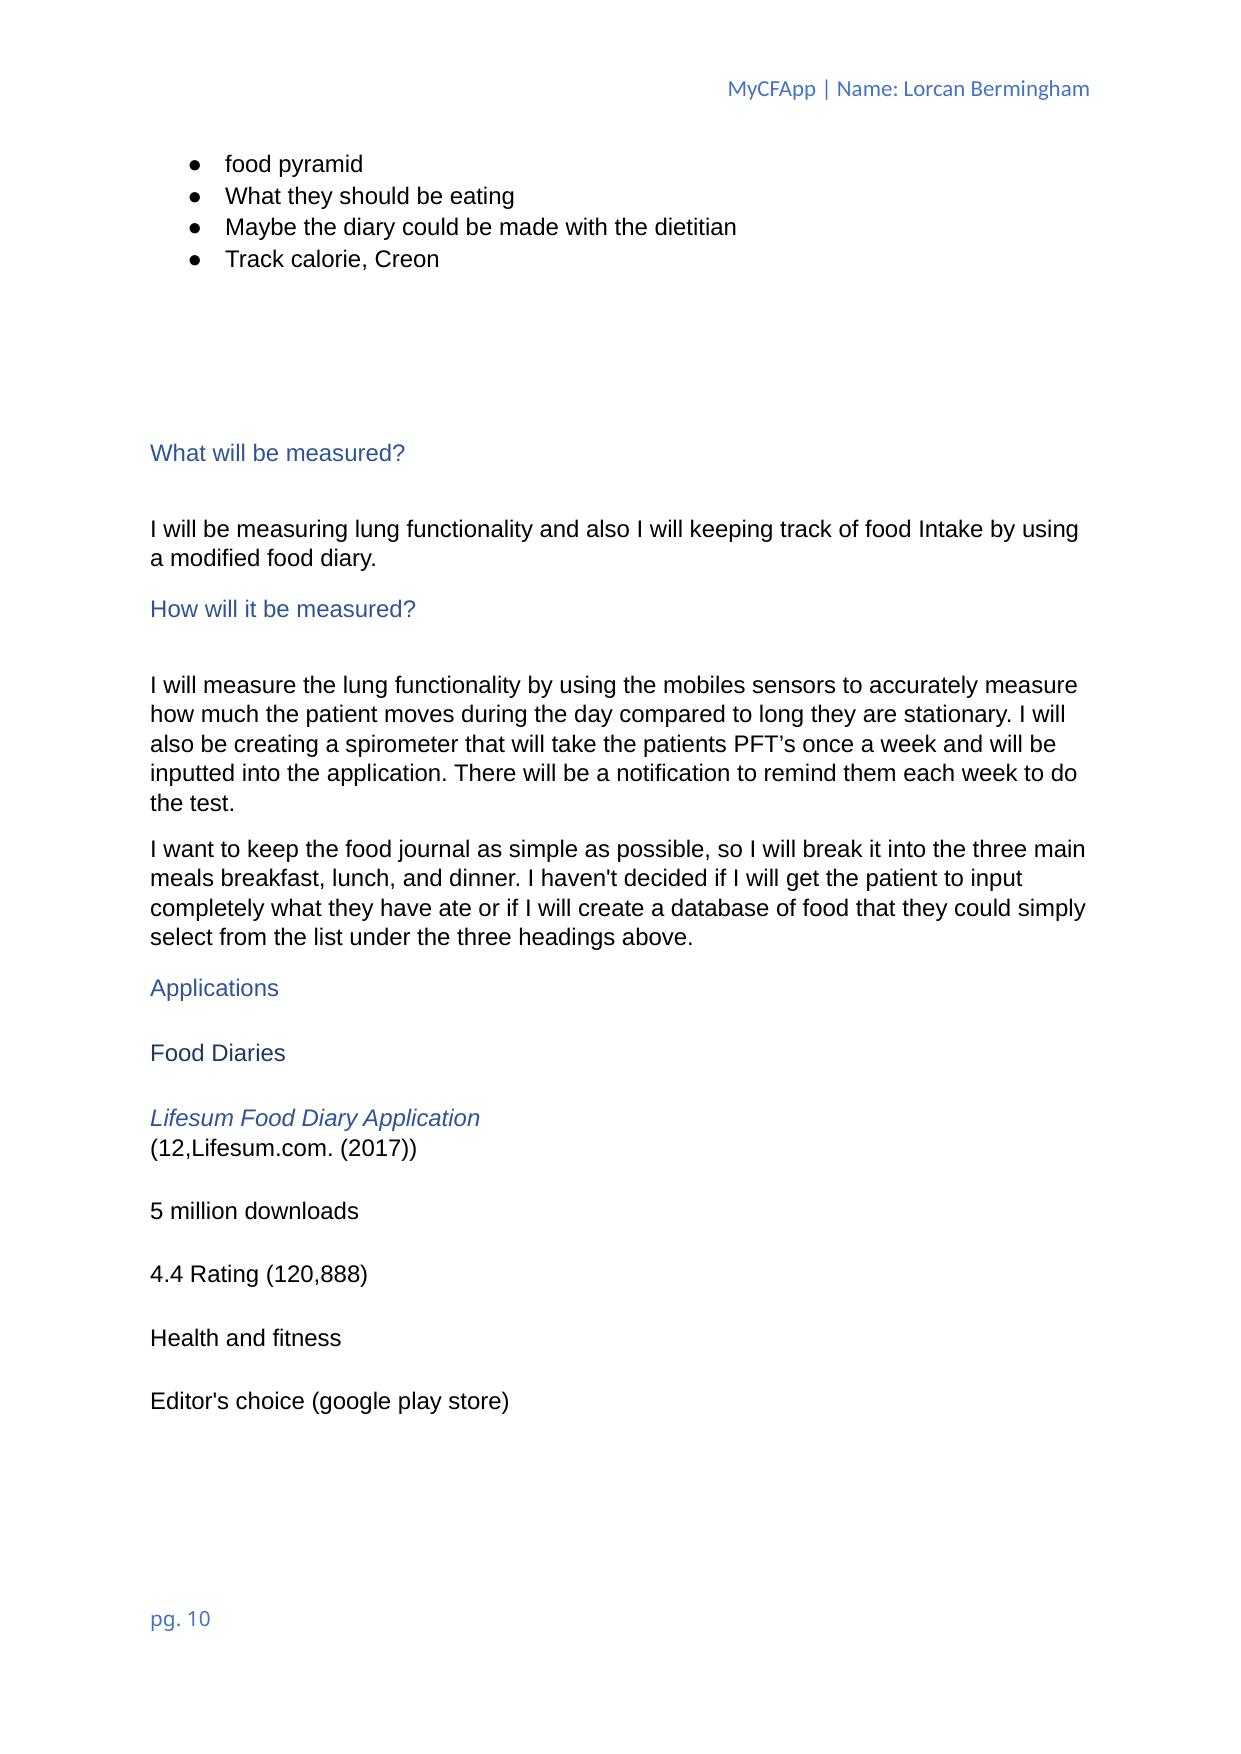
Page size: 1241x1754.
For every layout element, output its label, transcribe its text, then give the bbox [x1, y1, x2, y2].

subtitle What will be measured? [150, 439, 1090, 467]
subtitle Applications [150, 973, 1090, 1001]
text (12,Lifesum.com. (2017)) [150, 1133, 1090, 1161]
subtitle How will it be measured? [150, 594, 1090, 622]
list Track calorie, Creon [187, 245, 1090, 273]
subtitle Food Diaries [150, 1039, 1090, 1066]
list Maybe the diary could be made with the dietitian [187, 213, 1090, 241]
text Editor's choice (google play store) [150, 1387, 1090, 1414]
text 4.4 Rating (120,888) [150, 1260, 1090, 1288]
text I will be measuring lung functionality and also I will keeping track of food Intake by using a modified food diary. [150, 515, 1090, 572]
text Health and fitness [150, 1323, 1090, 1351]
text I will measure the lung functionality by using the mobiles sensors to accurately measure how much the patient moves during the day compared to long they are stationary. I will also be creating a spirometer that will take the patients PFT’s once a week and will be inputted into the application. There will be a notification to remind them each week to do the test. [150, 671, 1090, 816]
list What they should be eating [187, 182, 1090, 209]
text 5 million downloads [150, 1197, 1090, 1224]
subtitle Lifesum Food Diary Application [150, 1104, 1090, 1132]
text I want to keep the food journal as simple as possible, so I will break it into the three main meals breakfast, lunch, and dinner. I haven't decided if I will get the patient to input completely what they have ate or if I will create a database of food that they could simply select from the list under the three headings above. [150, 835, 1090, 951]
list food pyramid [187, 150, 1090, 178]
